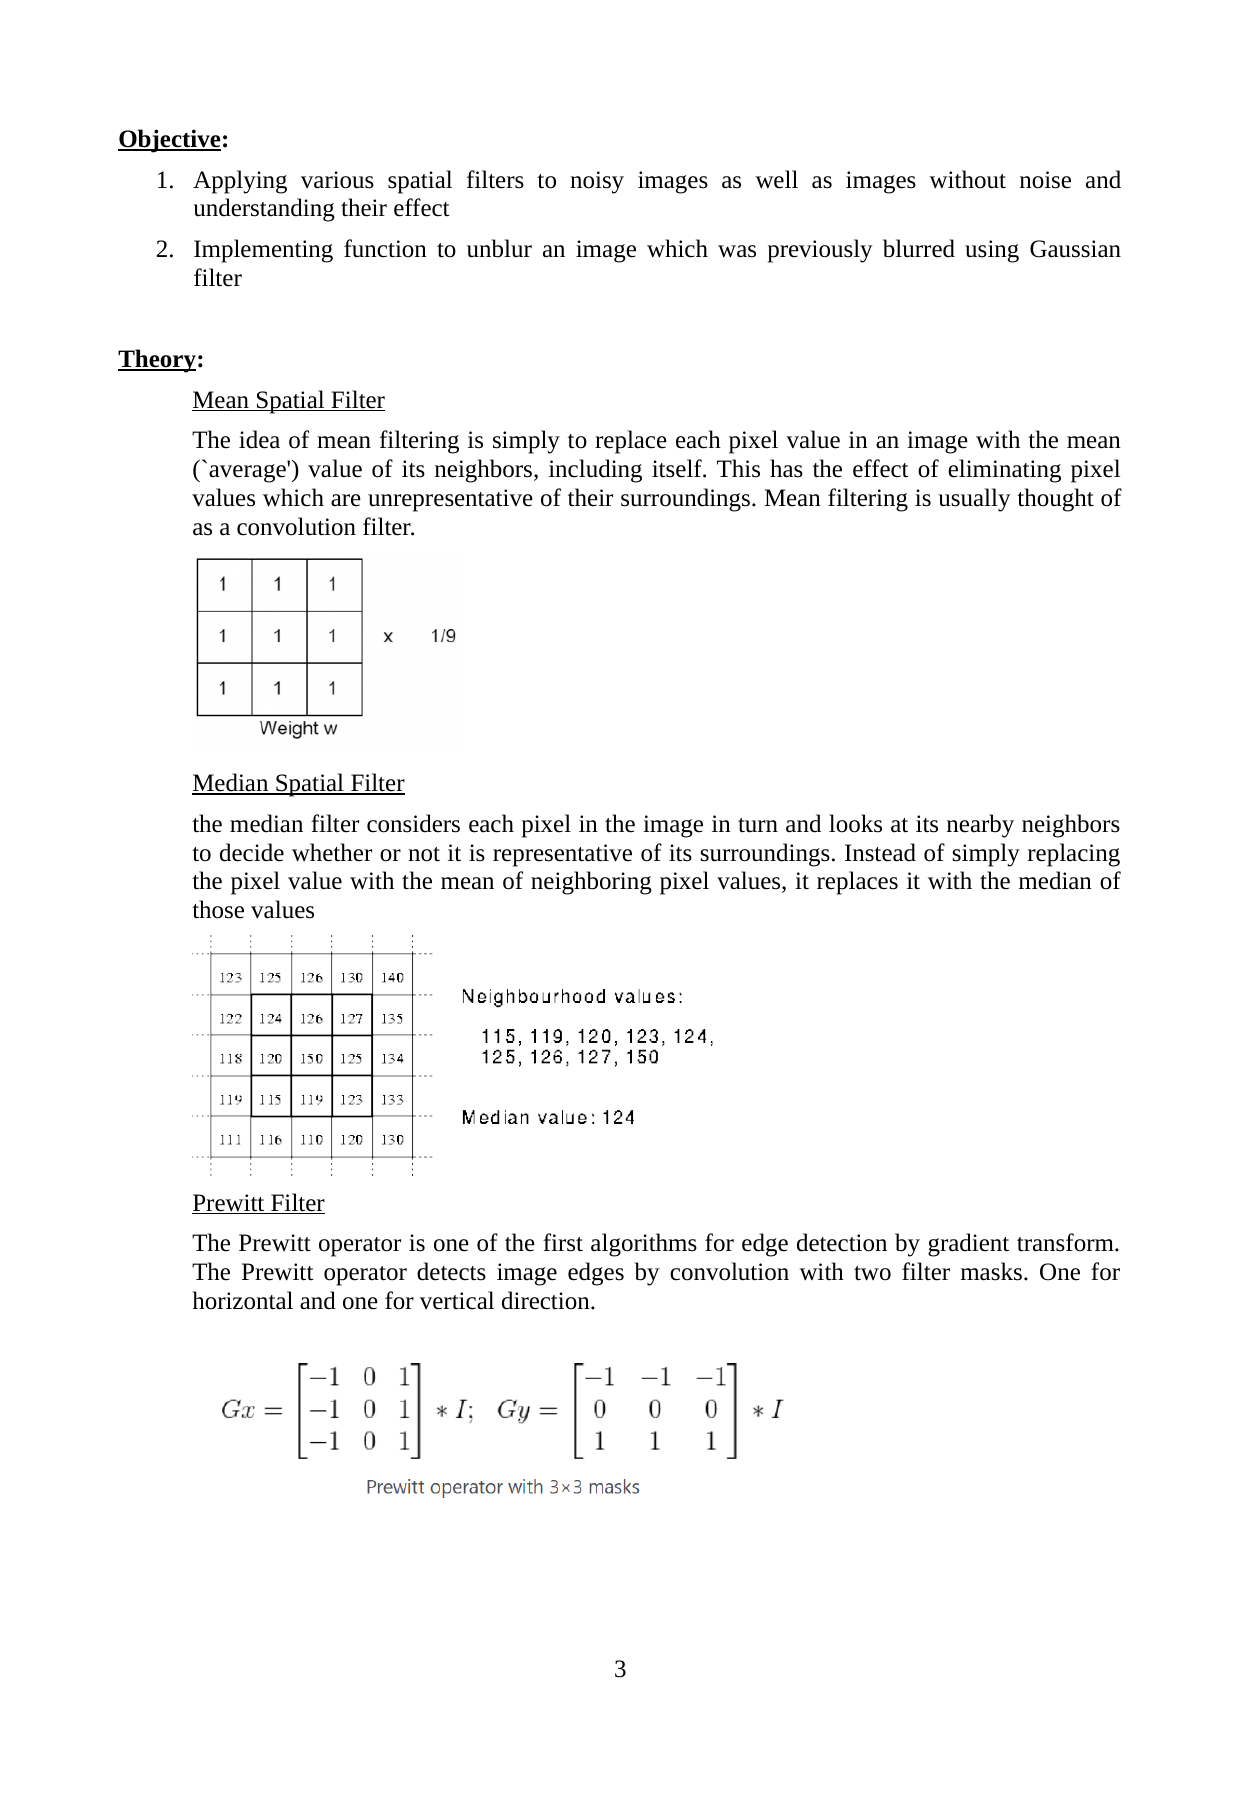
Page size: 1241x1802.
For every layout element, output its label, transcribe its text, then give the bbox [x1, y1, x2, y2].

list Applying various spatial filters to noisy images as well as images without noise and understanding their effect [156, 165, 1122, 222]
picture [192, 552, 464, 751]
text The Prewitt operator is one of the first algorithms for edge detection by gradient transform. The Prewitt operator detects image edges by convolution with two filter masks. One for horizontal and one for vertical direction. [192, 1228, 1122, 1314]
text Prewitt Filter [192, 1188, 1122, 1216]
text Theory: [118, 344, 1122, 373]
picture [192, 1326, 800, 1505]
text The idea of mean filtering is simply to replace each pixel value in an image with the mean (`average') value of its neighbors, including itself. This has the effect of eliminating pixel values which are unrepresentative of their surroundings. Mean filtering is usually thought of as a convolution filter. [192, 425, 1122, 540]
text Objective: [118, 124, 1122, 153]
text Mean Spatial Filter [192, 385, 1122, 413]
text Median Spatial Filter [192, 768, 1122, 797]
picture [192, 935, 713, 1176]
list Implementing function to unblur an image which was previously blurred using Gaussian filter [156, 234, 1122, 292]
text the median filter considers each pixel in the image in turn and looks at its nearby neighbors to decide whether or not it is representative of its surroundings. Instead of simply replacing the pixel value with the mean of neighboring pixel values, it replaces it with the median of those values [192, 809, 1122, 924]
